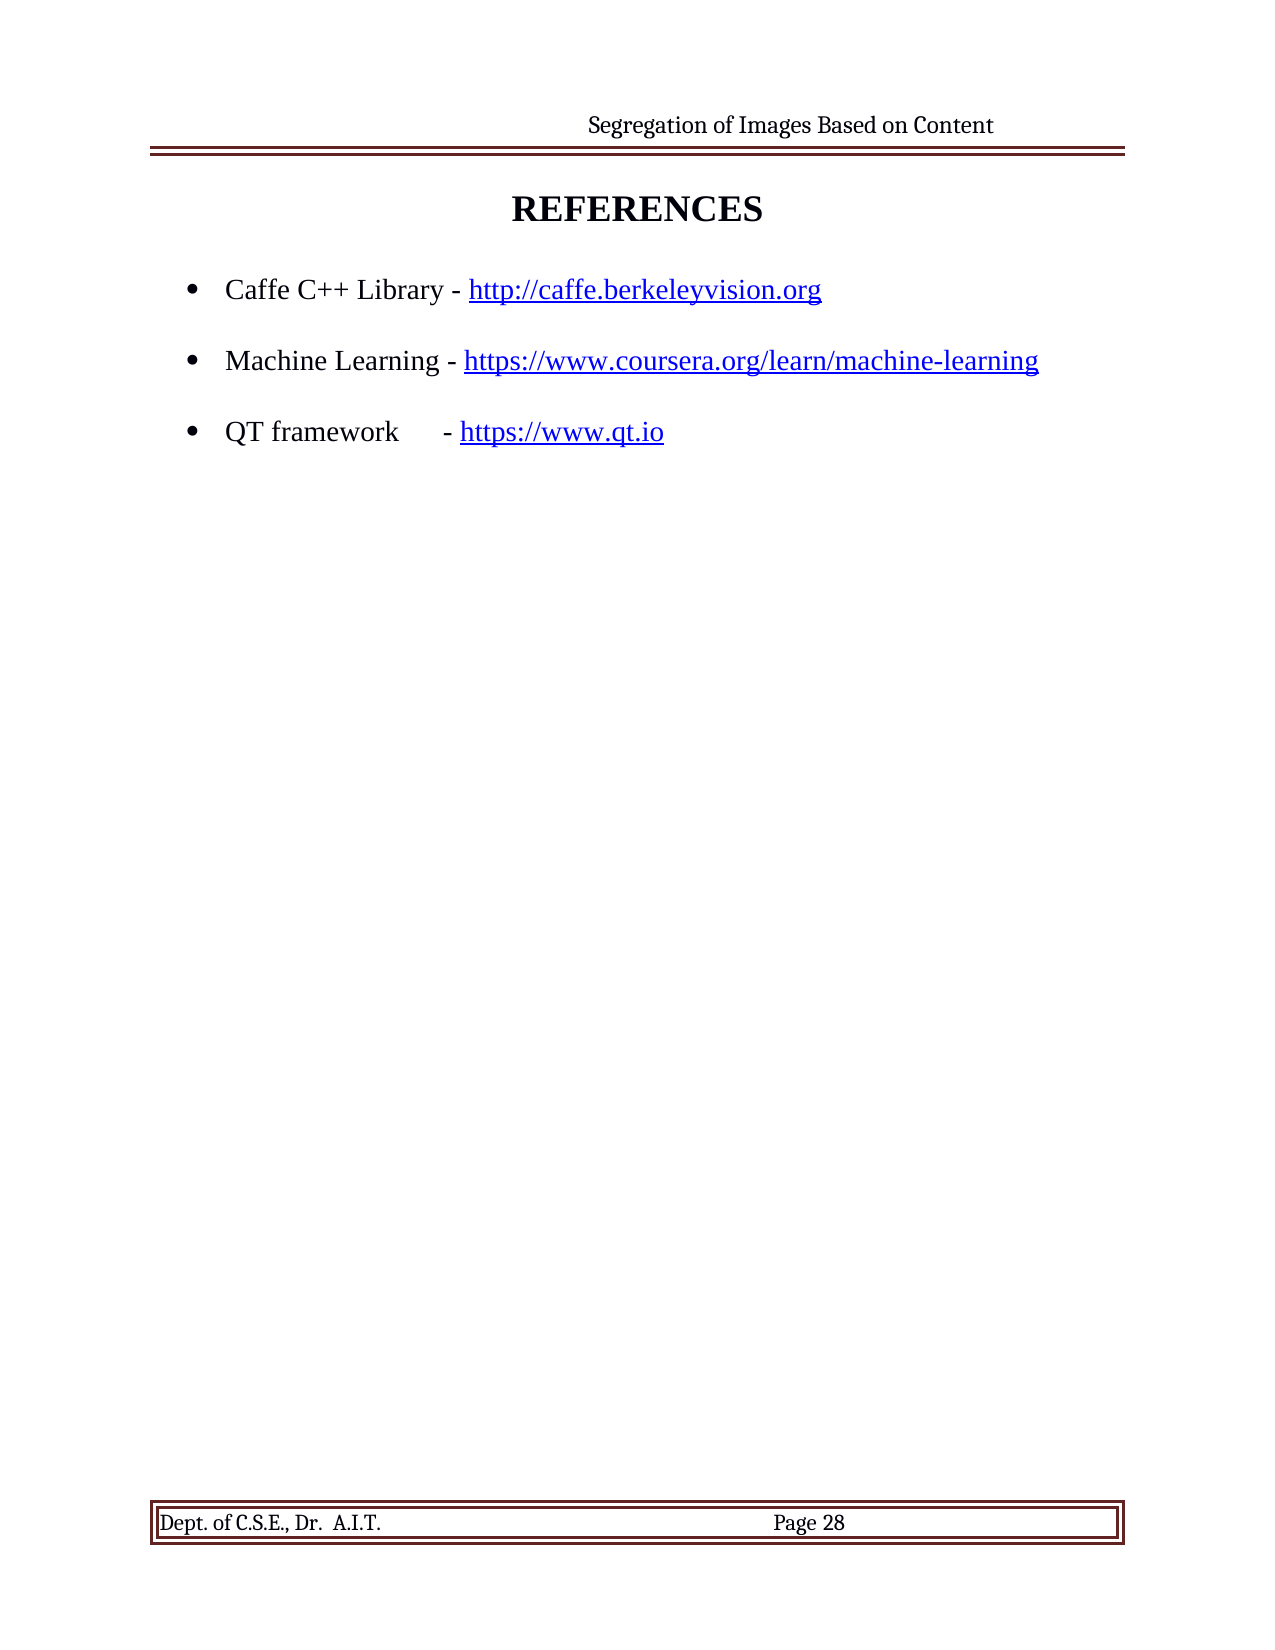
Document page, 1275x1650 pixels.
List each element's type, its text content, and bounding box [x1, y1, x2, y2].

list Caffe C++ Library - http://caffe.berkeleyvision.org [187, 272, 1125, 306]
list Machine Learning - https://www.coursera.org/learn/machine-learning [187, 343, 1125, 377]
list QT framework - https://www.qt.io [187, 414, 1125, 448]
text REFERENCES [150, 186, 1125, 229]
